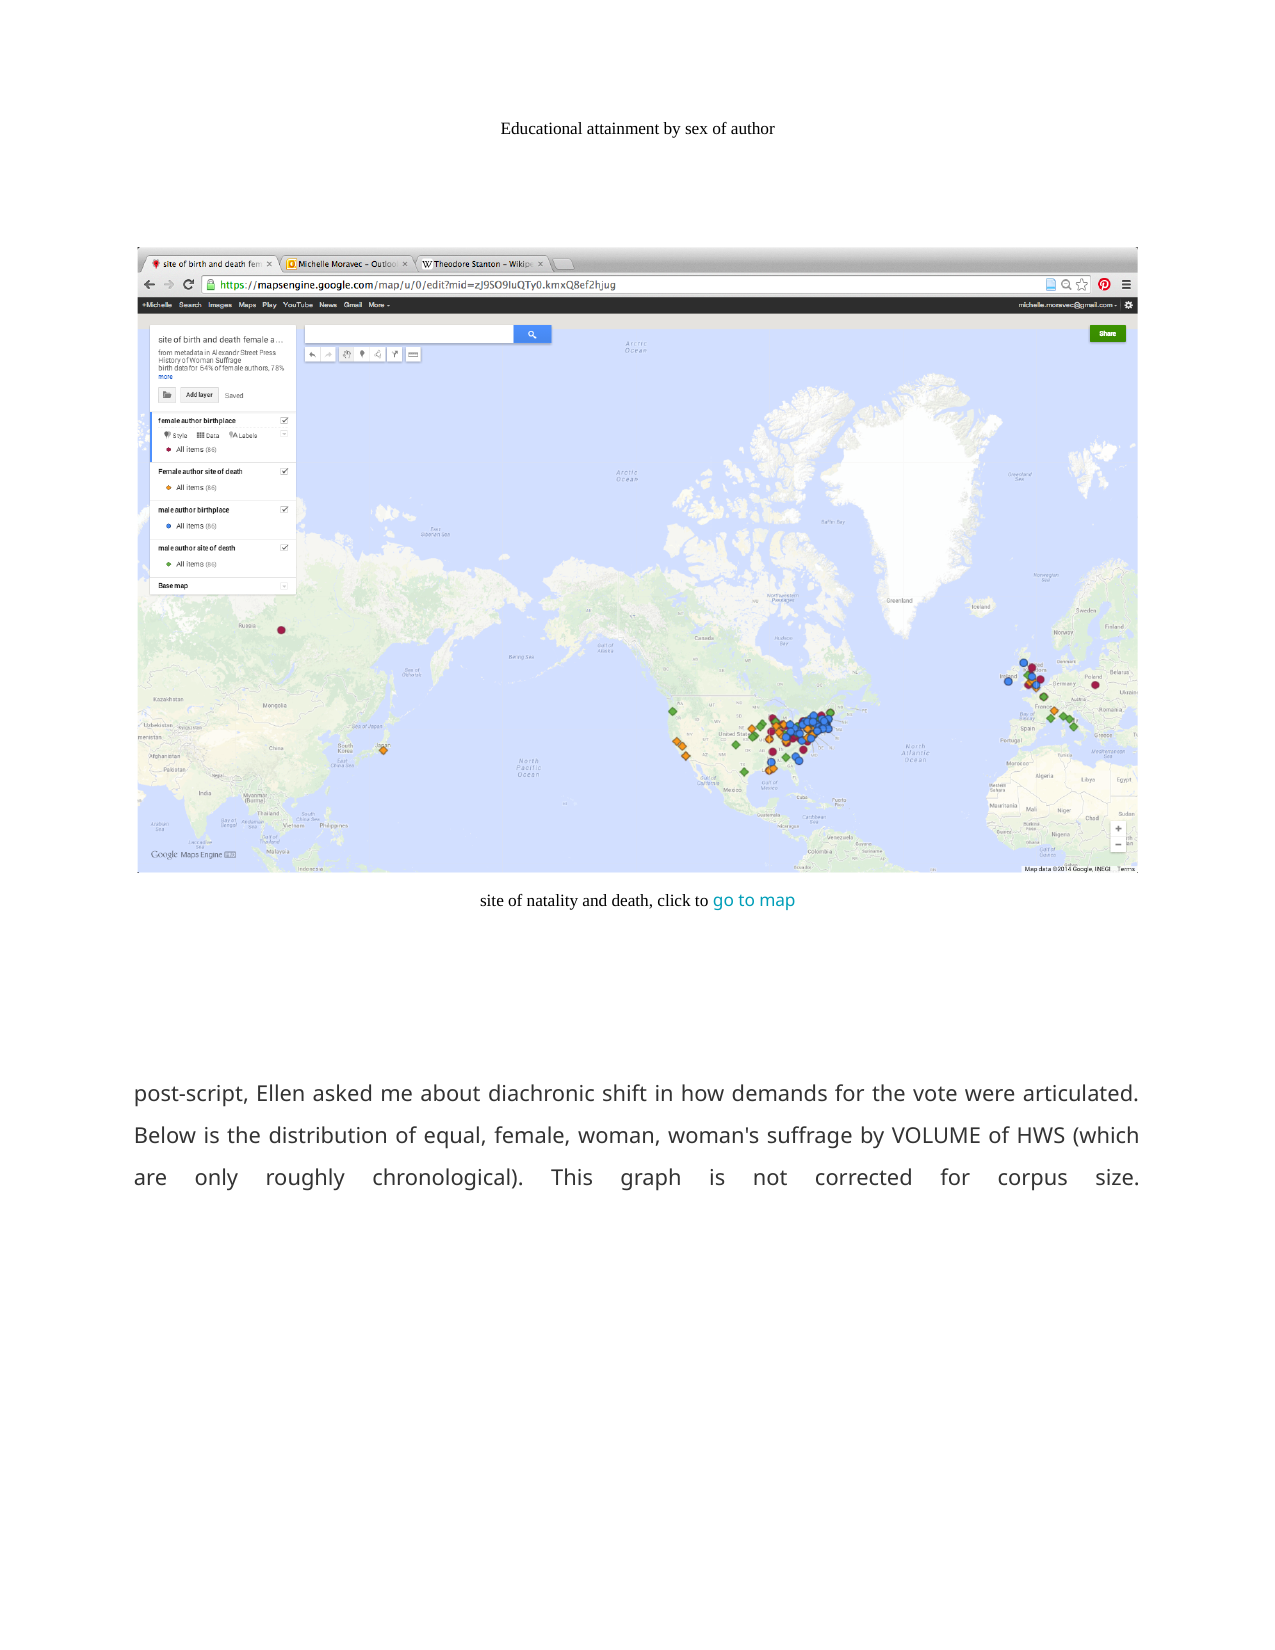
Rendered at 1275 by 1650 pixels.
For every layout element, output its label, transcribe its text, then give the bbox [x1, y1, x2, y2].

table_cell Educational attainment by sex of author [308, 118, 967, 197]
table_header [120, 232, 1155, 888]
table_cell site of natality and death, click to go to map [120, 888, 1155, 911]
picture [137, 247, 1138, 873]
text post-script, Ellen asked me about diachronic shift in how demands for the vote were articulated. Below is the distribution of equal, female, woman, woman's suffrage by VOLUME of HWS (which are only roughly chronological). This graph is not corrected for corpus size. [134, 911, 1141, 1233]
